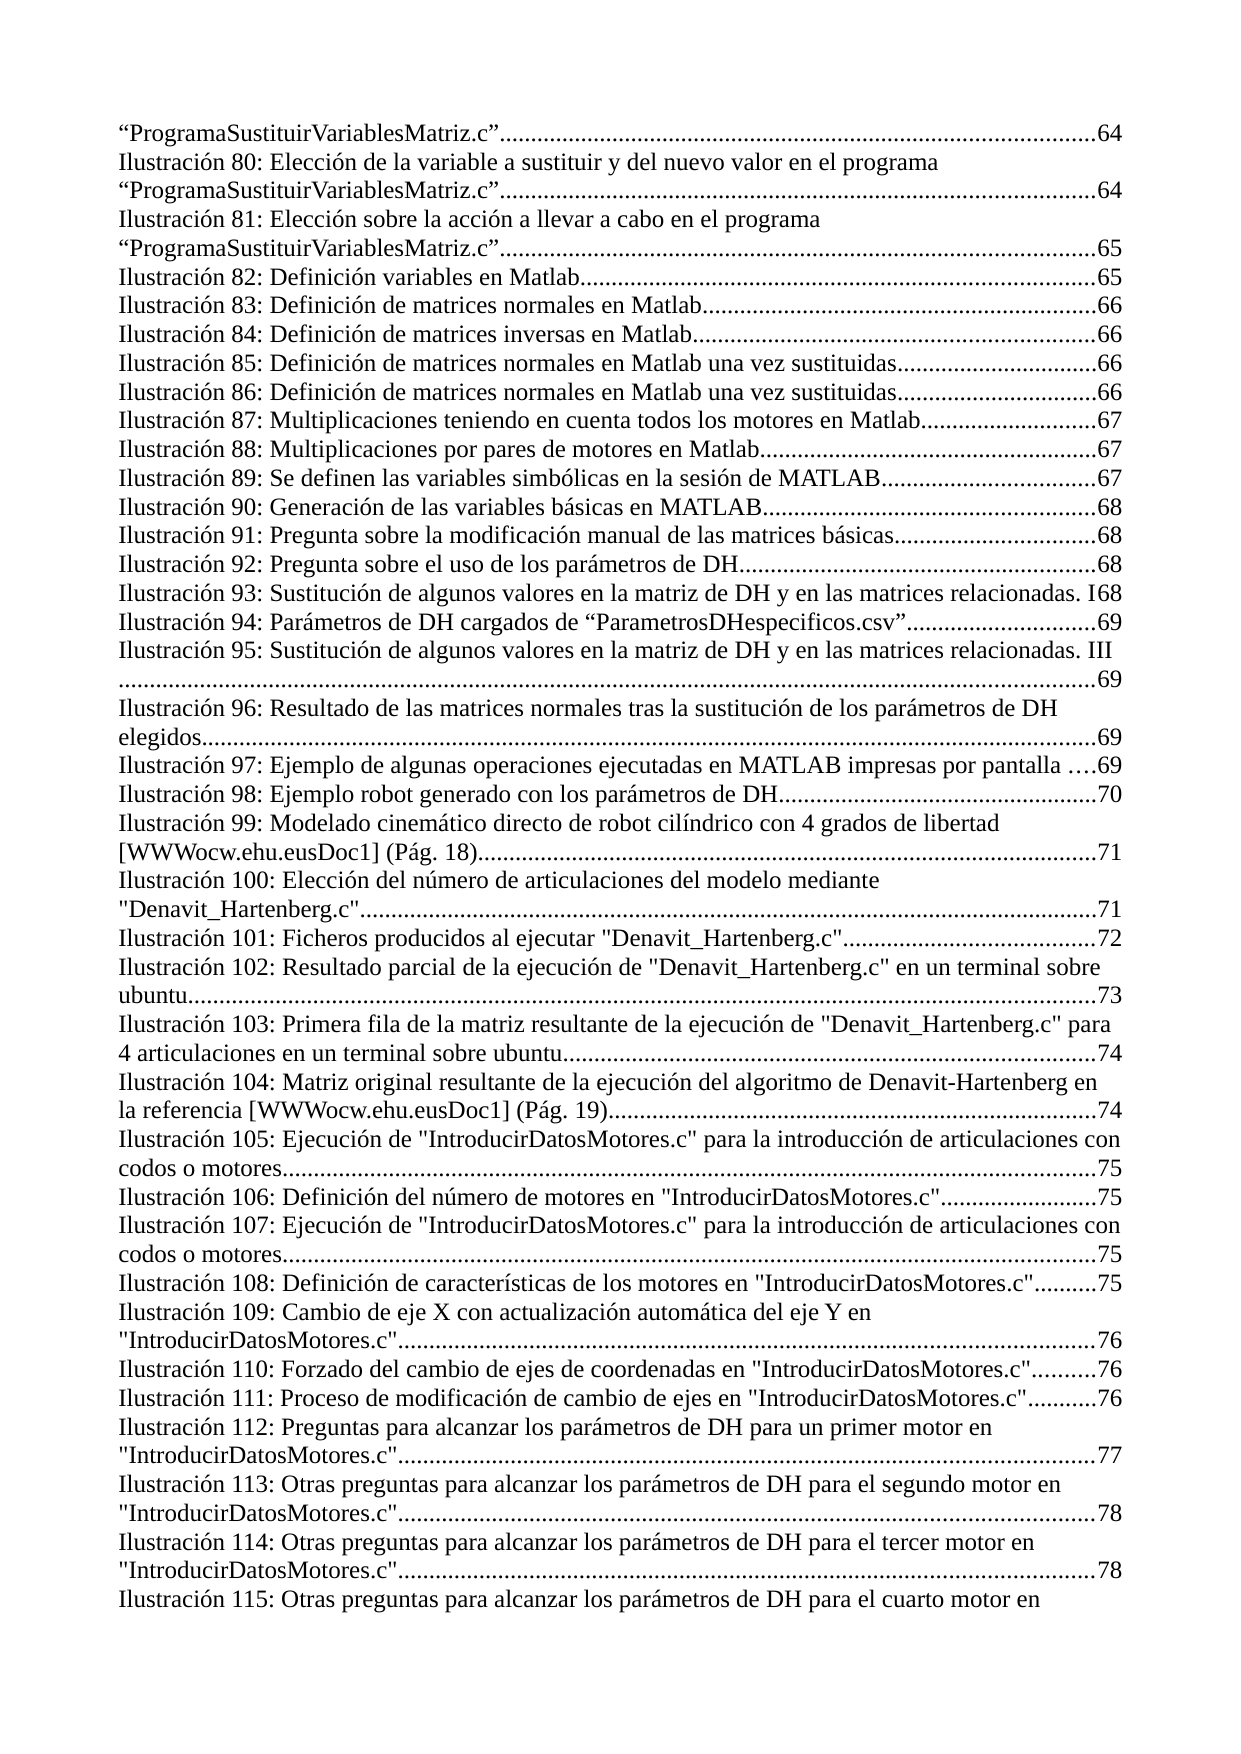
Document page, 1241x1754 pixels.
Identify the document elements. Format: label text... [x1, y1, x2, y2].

text Ilustración 107: Ejecución de "IntroducirDatosMotores.c" para la introducción de articulaciones con codos o motores 75 [118, 1211, 1122, 1268]
text Ilustración 85: Definición de matrices normales en Matlab una vez sustituidas 66 [118, 348, 1122, 377]
text Ilustración 100: Elección del número de articulaciones del modelo mediante "Denavit_Hartenberg.c" 71 [118, 866, 1122, 923]
text Ilustración 106: Definición del número de motores en "IntroducirDatosMotores.c" 75 [118, 1182, 1122, 1211]
text Ilustración 91: Pregunta sobre la modificación manual de las matrices básicas 68 [118, 521, 1122, 549]
text Ilustración 90: Generación de las variables básicas en MATLAB 68 [118, 492, 1122, 521]
text Ilustración 96: Resultado de las matrices normales tras la sustitución de los parámetros de DH elegidos. 69 [118, 693, 1122, 751]
text Ilustración 92: Pregunta sobre el uso de los parámetros de DH 68 [118, 549, 1122, 578]
text Ilustración 113: Otras preguntas para alcanzar los parámetros de DH para el segundo motor en "IntroducirDatosMotores.c" 78 [118, 1469, 1122, 1527]
text Ilustración 86: Definición de matrices normales en Matlab una vez sustituidas 66 [118, 377, 1122, 406]
text Ilustración 108: Definición de características de los motores en "IntroducirDatosMotores.c" 75 [118, 1268, 1122, 1297]
text Ilustración 115: Otras preguntas para alcanzar los parámetros de DH para el cuarto motor en "IntroducirDatosMotores.c" 79 [118, 1584, 1122, 1613]
text Ilustración 87: Multiplicaciones teniendo en cuenta todos los motores en Matlab 67 [118, 406, 1122, 434]
text Ilustración 102: Resultado parcial de la ejecución de "Denavit_Hartenberg.c" en un terminal sobre ubuntu 73 [118, 952, 1122, 1009]
text Ilustración 88: Multiplicaciones por pares de motores en Matlab 67 [118, 434, 1122, 463]
text Ilustración 93: Sustitución de algunos valores en la matriz de DH y en las matrices relacionadas. I 68 [118, 578, 1122, 607]
text Ilustración 111: Proceso de modificación de cambio de ejes en "IntroducirDatosMotores.c" 76 [118, 1383, 1122, 1412]
text Ilustración 109: Cambio de eje X con actualización automática del eje Y en "IntroducirDatosMotores.c" 76 [118, 1297, 1122, 1354]
text Ilustración 82: Definición variables en Matlab 65 [118, 262, 1122, 291]
text Ilustración 89: Se definen las variables simbólicas en la sesión de MATLAB 67 [118, 463, 1122, 492]
text Ilustración 104: Matriz original resultante de la ejecución del algoritmo de Denavit-Hartenberg en la referencia [WWWocw.ehu.eusDoc1] (Pág. 19) 74 [118, 1067, 1122, 1124]
text Ilustración 112: Preguntas para alcanzar los parámetros de DH para un primer motor en "IntroducirDatosMotores.c" 77 [118, 1412, 1122, 1469]
text Ilustración 101: Ficheros producidos al ejecutar "Denavit_Hartenberg.c" 72 [118, 923, 1122, 952]
text Ilustración 99: Modelado cinemático directo de robot cilíndrico con 4 grados de libertad [WWWocw.ehu.eusDoc1] (Pág. 18) 71 [118, 808, 1122, 866]
text Ilustración 110: Forzado del cambio de ejes de coordenadas en "IntroducirDatosMotores.c" 76 [118, 1354, 1122, 1383]
text Ilustración 98: Ejemplo robot generado con los parámetros de DH 70 [118, 779, 1122, 808]
text Ilustración 95: Sustitución de algunos valores en la matriz de DH y en las matrices relacionadas. III 69 [118, 636, 1122, 693]
text Ilustración 94: Parámetros de DH cargados de “ParametrosDHespecificos.csv” 69 [118, 607, 1122, 636]
text Ilustración 97: Ejemplo de algunas operaciones ejecutadas en MATLAB impresas por pantalla 69 [118, 751, 1122, 779]
text Ilustración 80: Elección de la variable a sustituir y del nuevo valor en el programa “ProgramaSustituirVariablesMatriz.c” 64 [118, 147, 1122, 204]
text Ilustración 105: Ejecución de "IntroducirDatosMotores.c" para la introducción de articulaciones con codos o motores 75 [118, 1124, 1122, 1182]
text Ilustración 83: Definición de matrices normales en Matlab 66 [118, 291, 1122, 319]
text Ilustración 81: Elección sobre la acción a llevar a cabo en el programa “ProgramaSustituirVariablesMatriz.c” 65 [118, 204, 1122, 262]
text Ilustración 79: Elección de la matriz en la que sustituir una variable en el programa “ProgramaSustituirVariablesMatriz.c” 64 [118, 118, 1122, 147]
text Ilustración 103: Primera fila de la matriz resultante de la ejecución de "Denavit_Hartenberg.c" para 4 articulaciones en un terminal sobre ubuntu 74 [118, 1009, 1122, 1067]
text Ilustración 84: Definición de matrices inversas en Matlab 66 [118, 319, 1122, 348]
text Ilustración 114: Otras preguntas para alcanzar los parámetros de DH para el tercer motor en "IntroducirDatosMotores.c" 78 [118, 1527, 1122, 1584]
